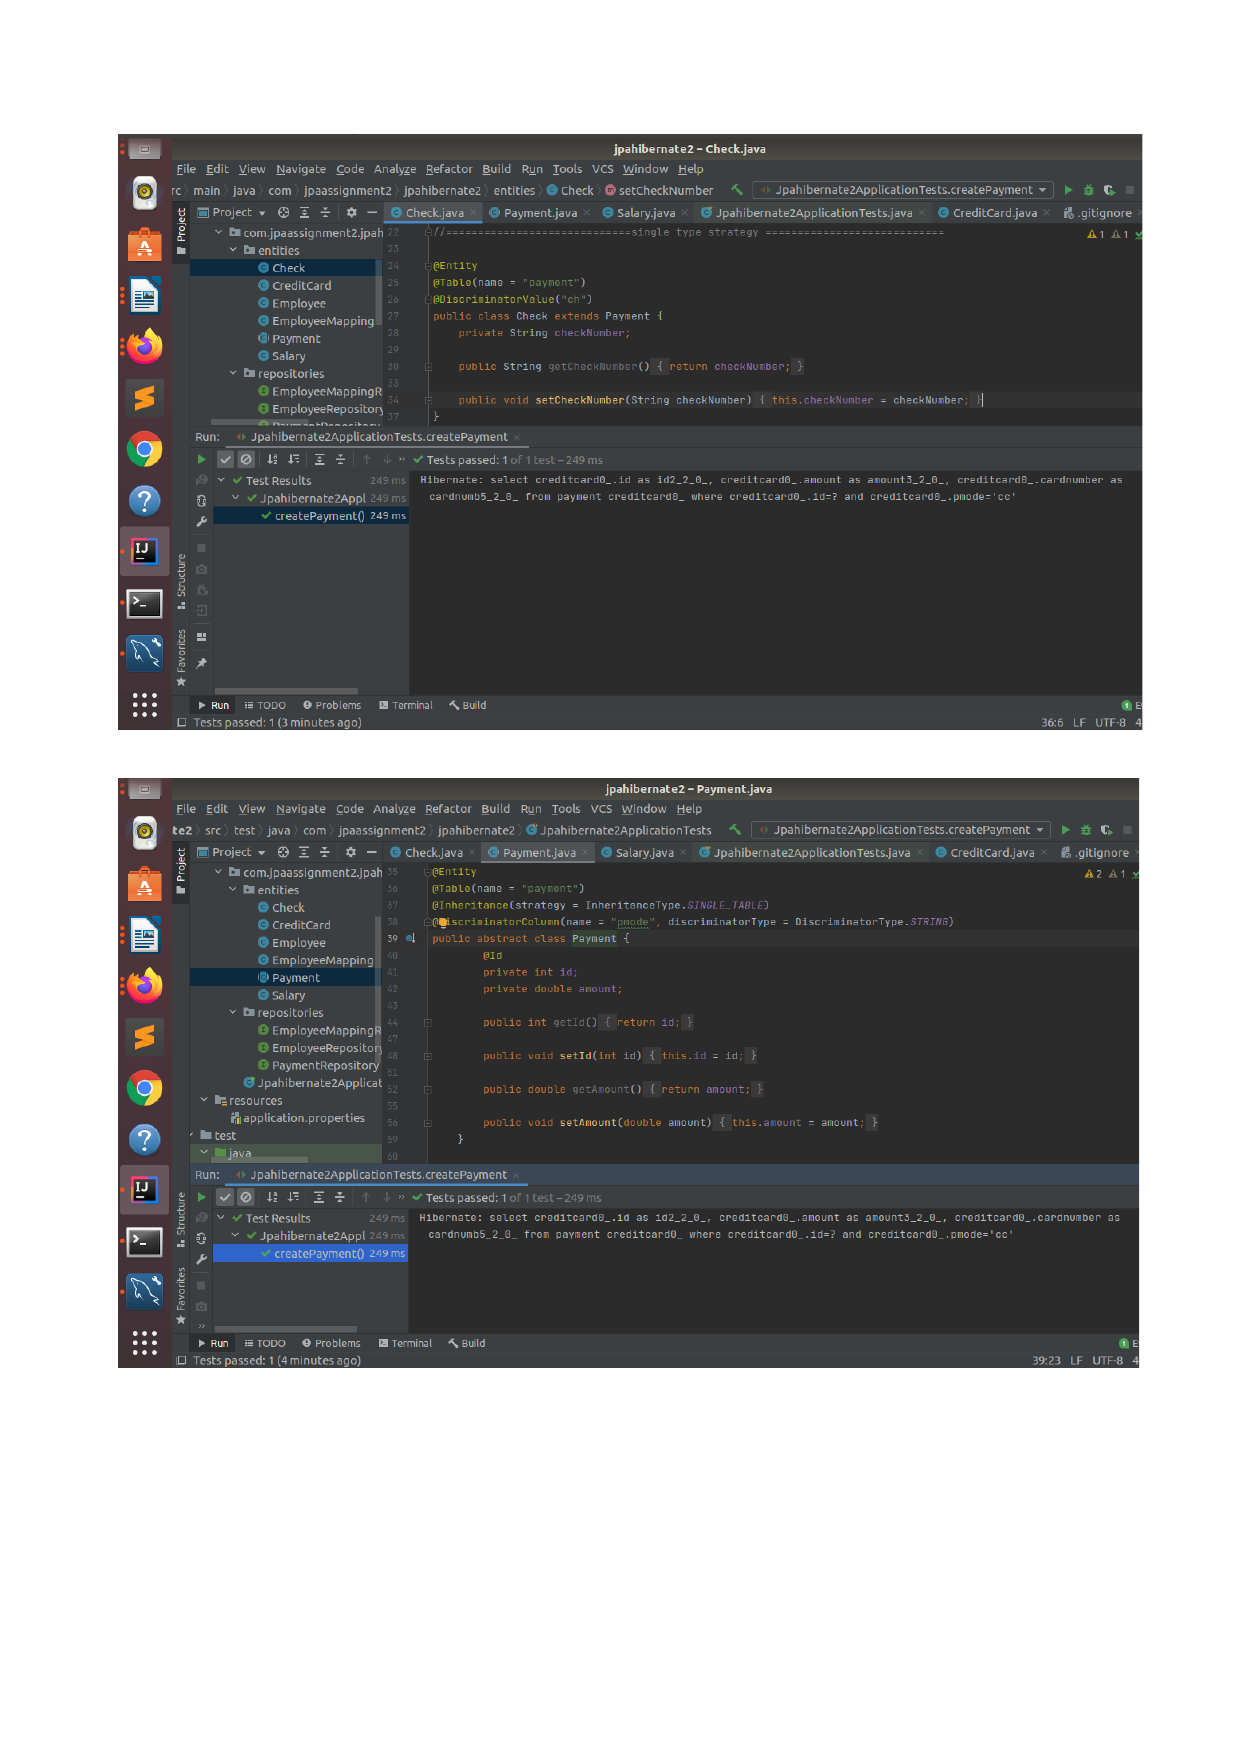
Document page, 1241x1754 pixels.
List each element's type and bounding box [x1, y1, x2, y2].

picture [118, 778, 1140, 1368]
picture [118, 134, 1143, 730]
